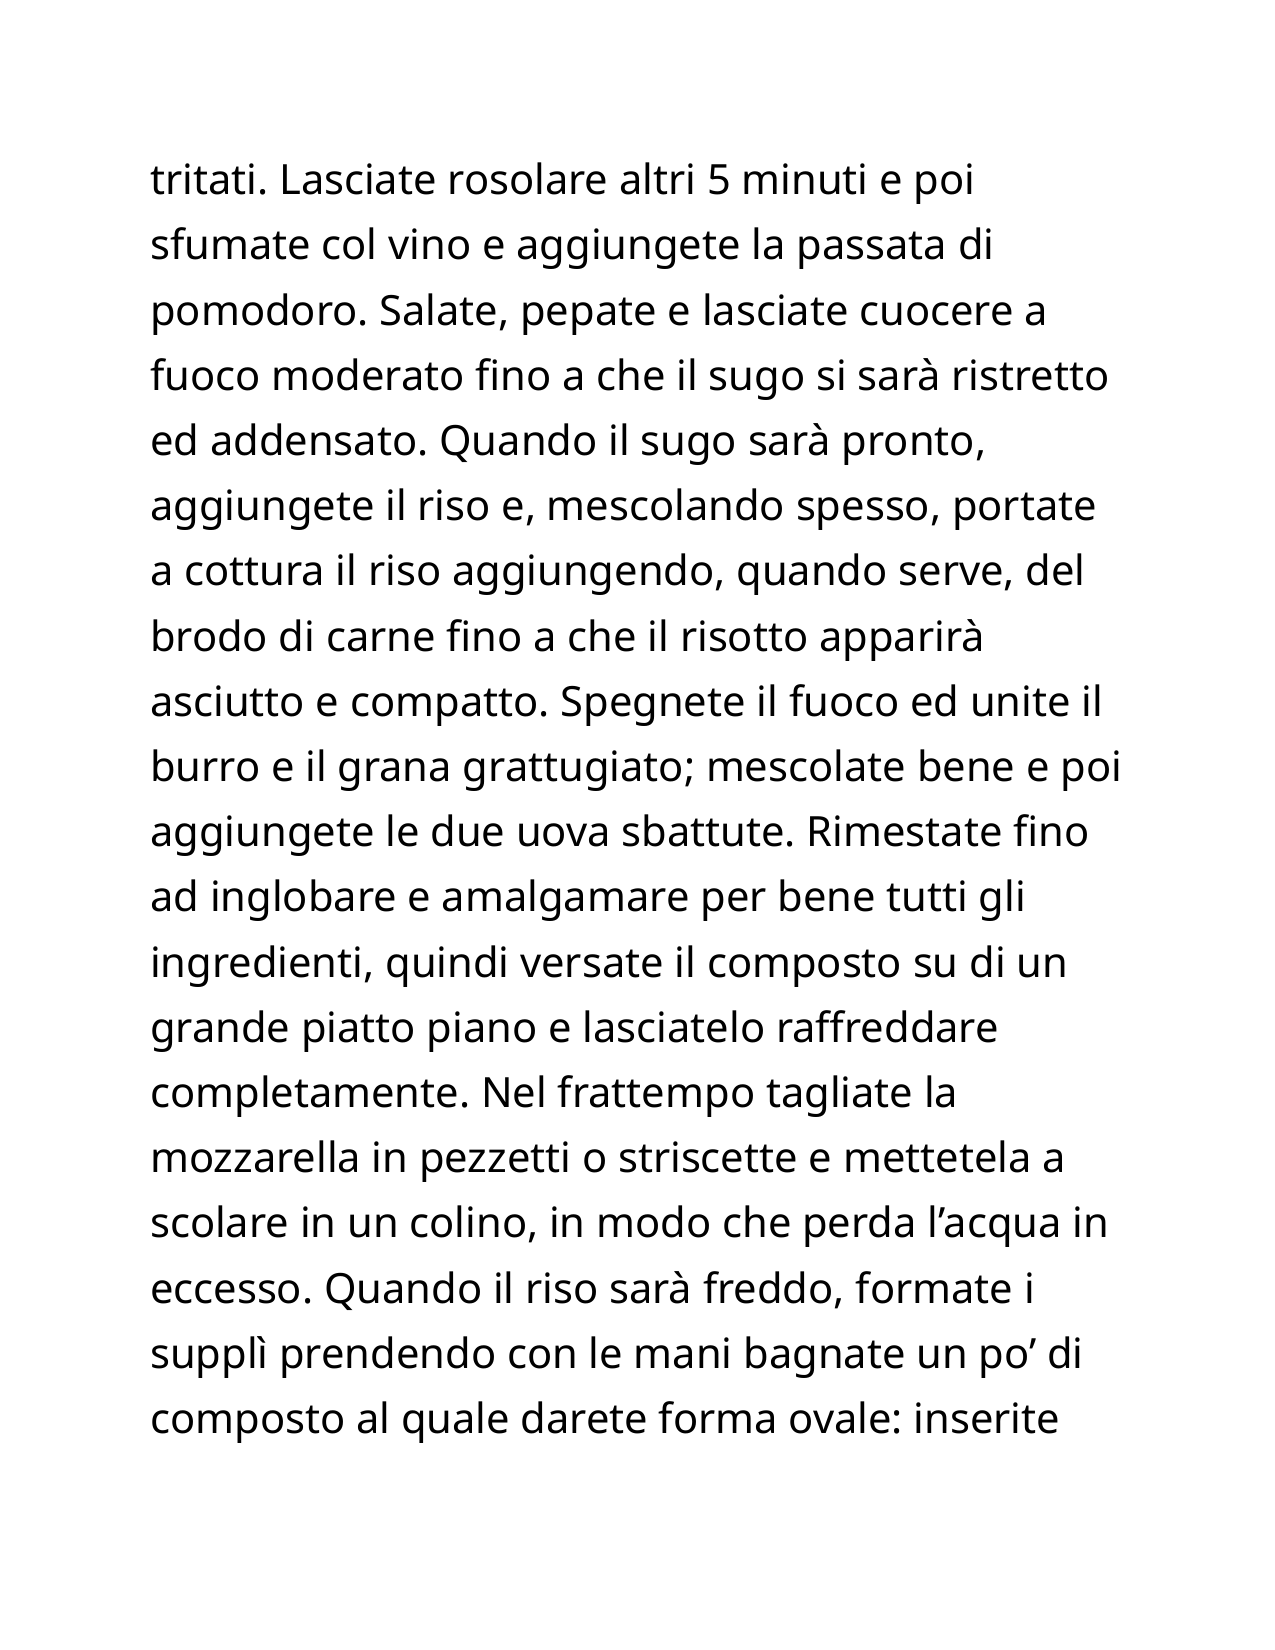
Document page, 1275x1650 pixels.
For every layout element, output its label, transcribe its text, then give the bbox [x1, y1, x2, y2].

text tritati. Lasciate rosolare altri 5 minuti e poi sfumate col vino e aggiungete la passata di pomodoro. Salate, pepate e lasciate cuocere a fuoco moderato fino a che il sugo si sarà ristretto ed addensato. Quando il sugo sarà pronto, aggiungete il riso e, mescolando spesso, portate a cottura il riso aggiungendo, quando serve, del brodo di carne fino a che il risotto apparirà asciutto e compatto. Spegnete il fuoco ed unite il burro e il grana grattugiato; mescolate bene e poi aggiungete le due uova sbattute. Rimestate fino ad inglobare e amalgamare per bene tutti gli ingredienti, quindi versate il composto su di un grande piatto piano e lasciatelo raffreddare completamente. Nel frattempo tagliate la mozzarella in pezzetti o striscette e mettetela a scolare in un colino, in modo che perda l’acqua in eccesso. Quando il riso sarà freddo, formate i supplì prendendo con le mani bagnate un po’ di composto al quale darete forma ovale: inserite [150, 150, 1125, 1446]
